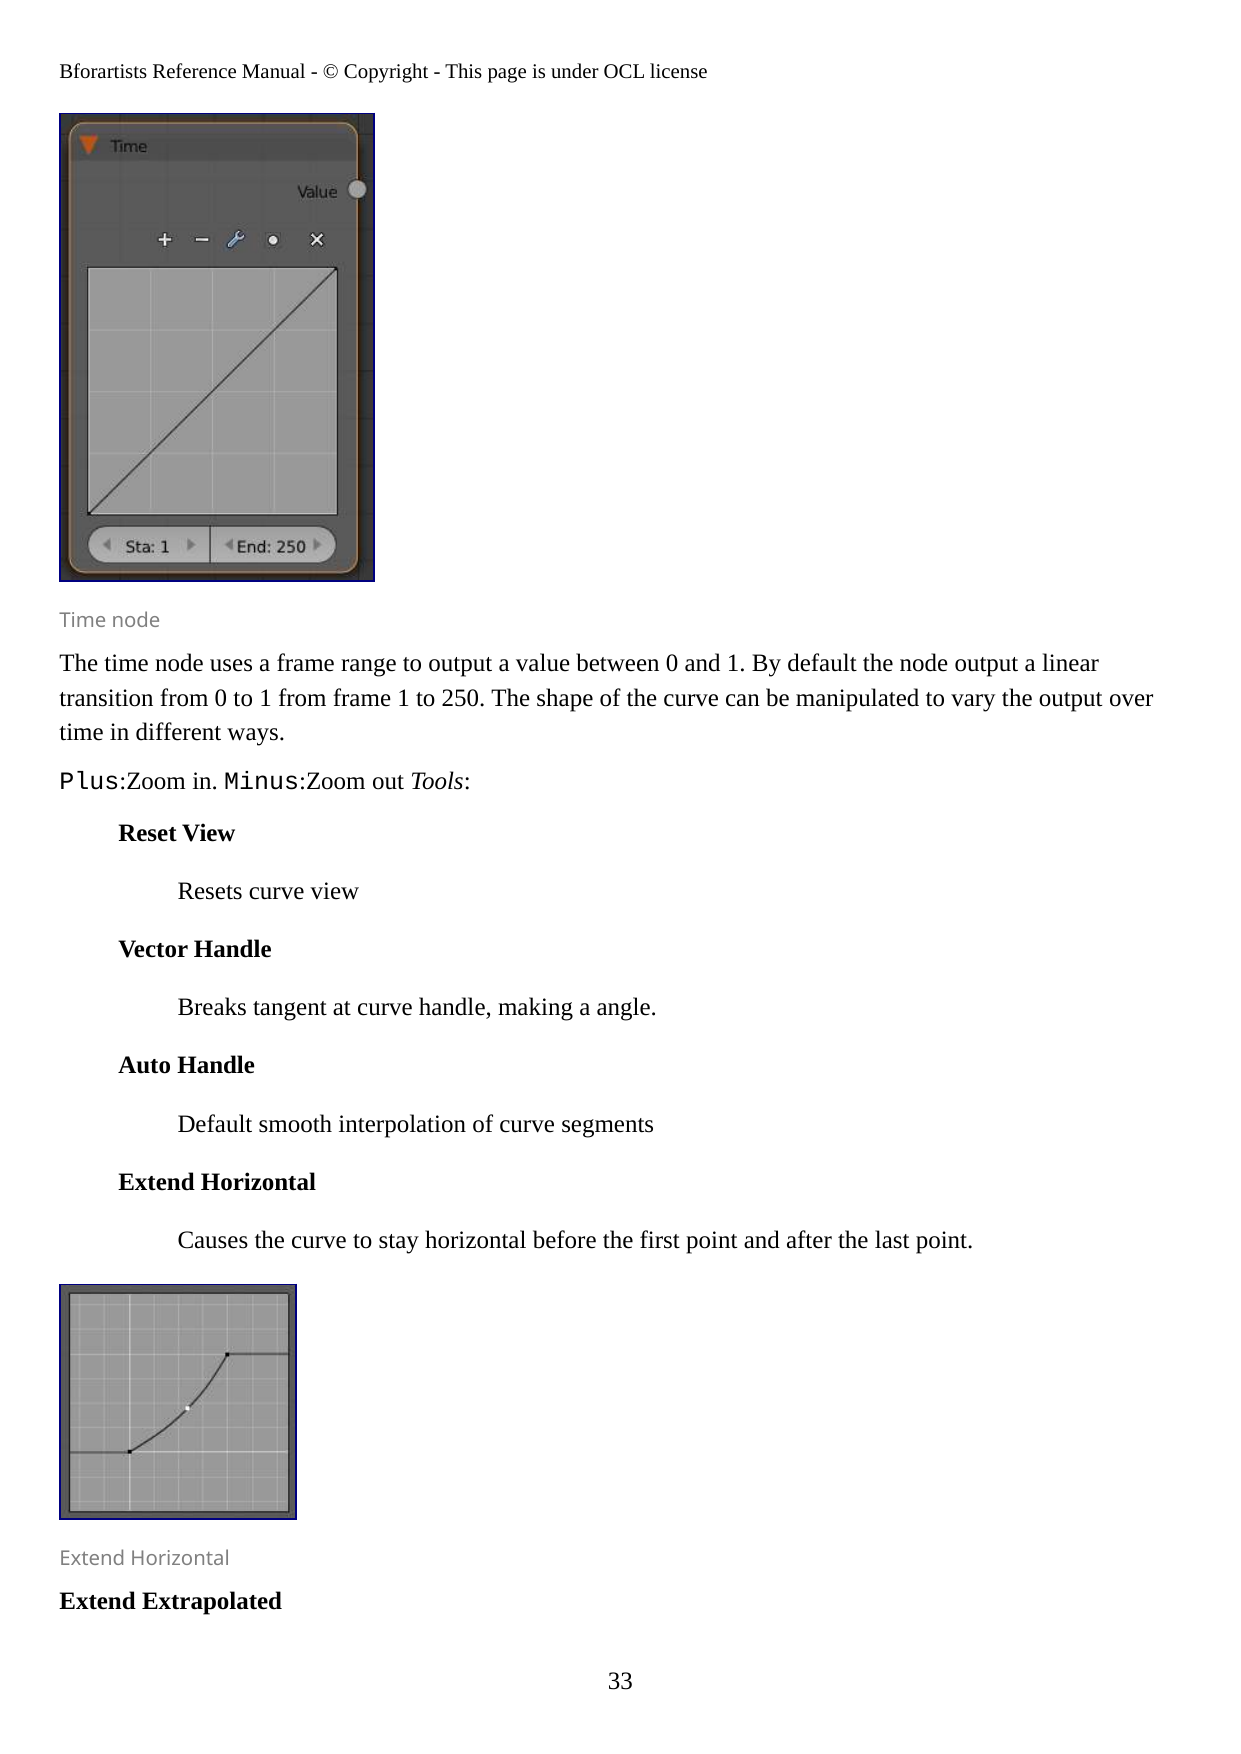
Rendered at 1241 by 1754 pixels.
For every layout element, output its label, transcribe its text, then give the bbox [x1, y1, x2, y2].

list Breaks tangent at curve handle, making a angle. [177, 992, 1122, 1021]
subtitle Extend Extrapolated [59, 1586, 1181, 1614]
text Extend Horizontal [59, 1540, 1181, 1571]
list Default smooth interpolation of curve segments [177, 1109, 1122, 1138]
picture [61, 114, 373, 580]
list Causes the curve to stay horizontal before the first point and after the last point. [177, 1225, 1122, 1254]
subtitle Reset View [118, 818, 1122, 846]
text The time node uses a frame range to output a value between 0 and 1. By default the node output a linear transition from 0 to 1 from frame 1 to 250. The shape of the curve can be manipulated to vary the output over time in different ways. [59, 648, 1181, 746]
picture [61, 1285, 295, 1518]
subtitle Vector Handle [118, 934, 1122, 963]
subtitle Extend Horizontal [118, 1167, 1122, 1196]
subtitle Auto Handle [118, 1051, 1122, 1079]
text Time node [59, 602, 1181, 633]
text Plus:Zoom in. Minus:Zoom out Tools: [59, 766, 1181, 797]
list Resets curve view [177, 876, 1122, 905]
